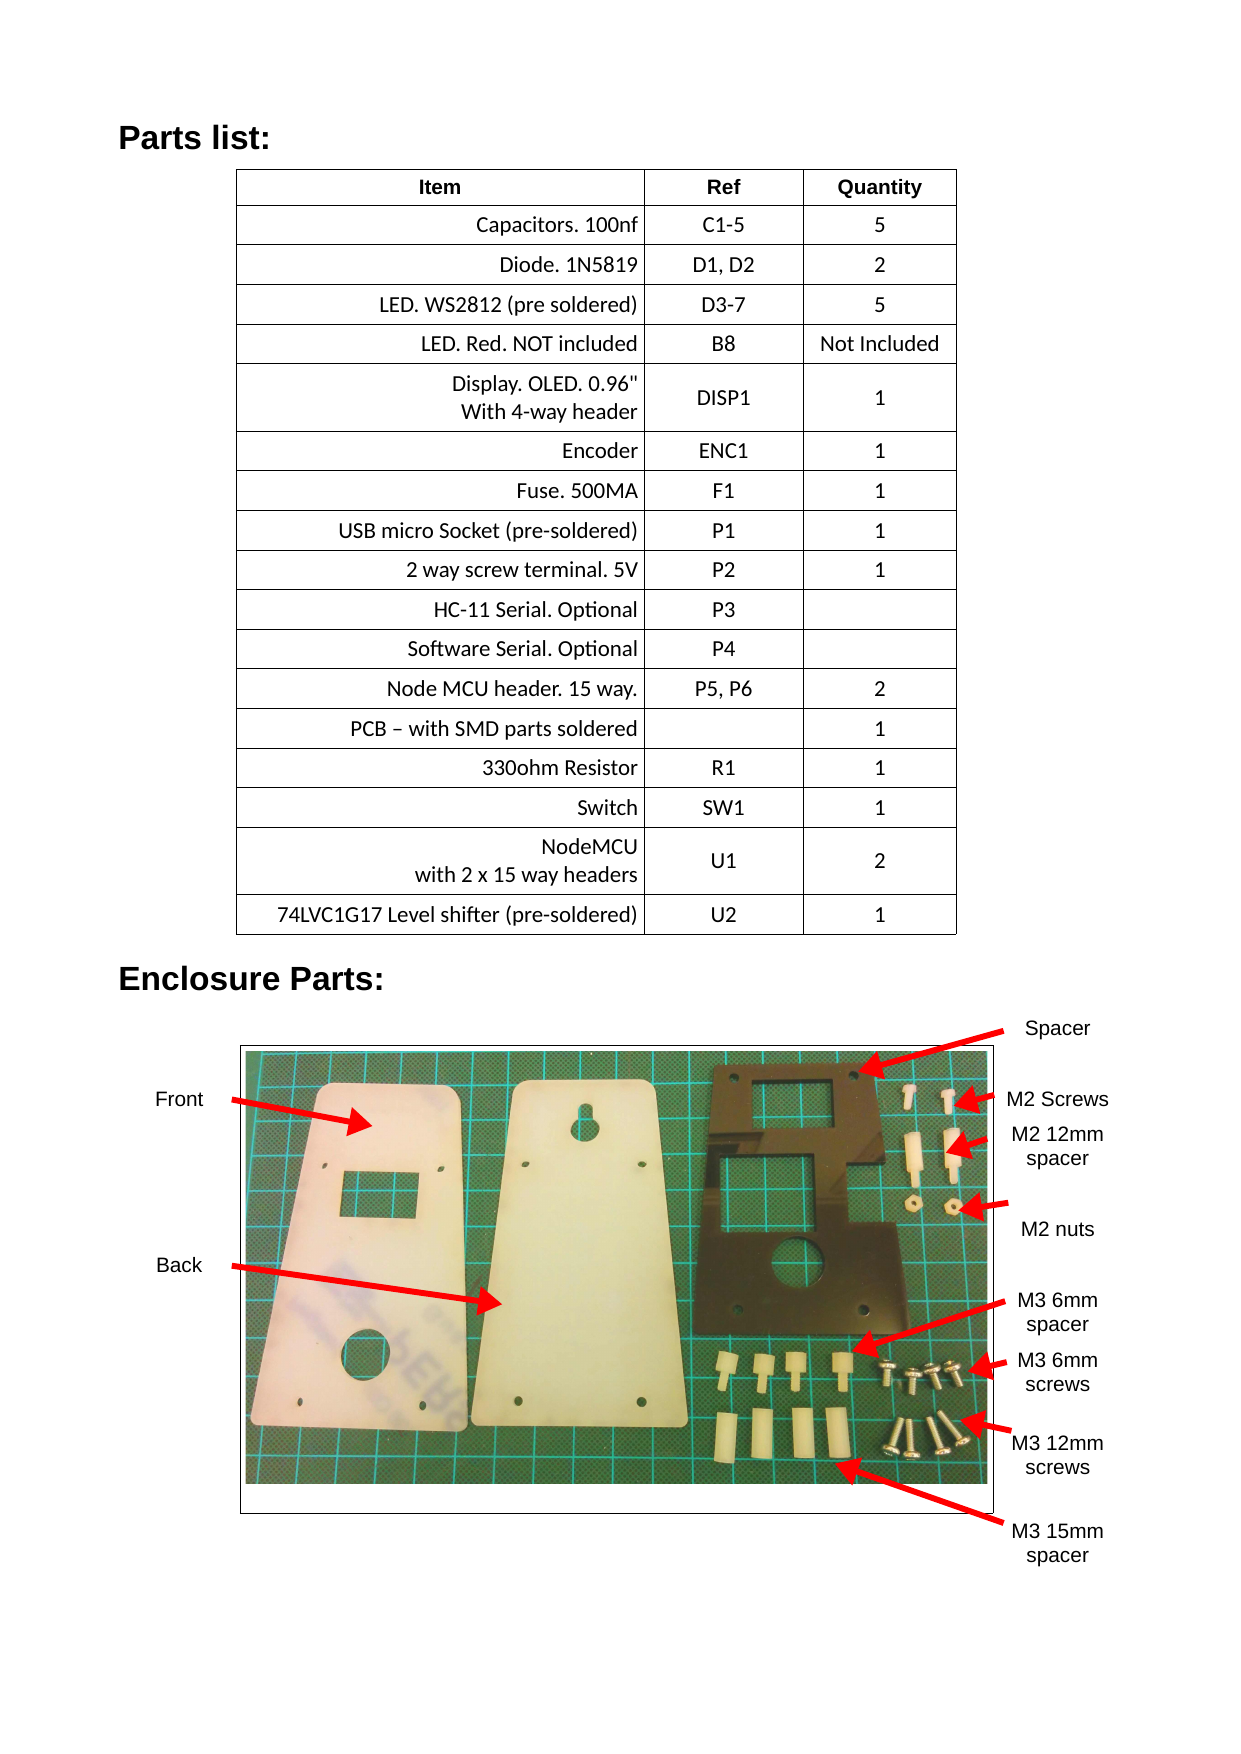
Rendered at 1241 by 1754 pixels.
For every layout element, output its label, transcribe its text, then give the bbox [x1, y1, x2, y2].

table_cell [905, 1430, 993, 1513]
table_cell [804, 590, 956, 629]
table_header [240, 1010, 993, 1045]
table_cell Front [118, 1081, 240, 1116]
table_cell ENC1 [645, 432, 803, 470]
table_cell [118, 1045, 240, 1081]
table_cell B8 [645, 325, 803, 363]
table_cell M2 12mm spacer [994, 1116, 1122, 1176]
table_cell M2 nuts [994, 1211, 1122, 1247]
table_cell [994, 1045, 1122, 1081]
table_cell [118, 1378, 240, 1425]
table_cell P5, P6 [645, 669, 803, 708]
table_cell [988, 1309, 993, 1362]
table_cell LED. WS2812 (pre soldered) [237, 285, 644, 323]
table_cell NodeMCU with 2 x 15 way headers [237, 828, 644, 894]
table_cell 2 [804, 828, 956, 894]
table_cell [241, 1046, 934, 1098]
table_cell P2 [645, 551, 803, 589]
table_cell 1 [804, 709, 956, 747]
table_cell U2 [645, 895, 803, 934]
table_cell [118, 1342, 240, 1377]
table_cell [804, 630, 956, 668]
table_cell [947, 1046, 993, 1093]
table_cell [118, 1425, 240, 1513]
table_cell M3 6mm screws [994, 1342, 1122, 1425]
table_cell P3 [645, 590, 803, 629]
table_cell M3 15mm spacer [993, 1513, 1122, 1572]
table_cell [118, 1211, 240, 1247]
table_cell Diode. 1N5819 [237, 245, 644, 284]
table_header Item [237, 170, 644, 205]
table_cell [988, 1379, 993, 1423]
table_cell D3-7 [645, 285, 803, 323]
table_cell 1 [804, 788, 956, 827]
table_cell Display. OLED. 0.96" With 4-way header [237, 364, 644, 431]
table_cell 5 [804, 206, 956, 244]
table_cell [118, 1283, 240, 1342]
picture [245, 1051, 988, 1484]
table_cell 1 [804, 511, 956, 549]
table_cell [994, 1176, 1122, 1211]
picture [854, 1475, 880, 1484]
table_cell Software Serial. Optional [237, 630, 644, 668]
table_header Quantity [804, 170, 956, 205]
table_cell 74LVC1G17 Level shifter (pre-soldered) [237, 895, 644, 934]
table_cell PCB – with SMD parts soldered [237, 709, 644, 747]
table_header [118, 1010, 240, 1045]
table_cell 330ohm Resistor [237, 749, 644, 787]
table_cell 2 [804, 669, 956, 708]
table_header Ref [645, 170, 803, 205]
table_cell 1 [804, 749, 956, 787]
table_cell 5 [804, 285, 956, 323]
table_cell P1 [645, 511, 803, 549]
table_cell [988, 1099, 993, 1202]
table_cell C1-5 [645, 206, 803, 244]
table_cell U1 [645, 828, 803, 894]
table_cell 2 [804, 245, 956, 284]
table_cell P4 [645, 630, 803, 668]
table_cell 2 way screw terminal. 5V [237, 551, 644, 589]
table_cell Encoder [237, 432, 644, 470]
table_cell 1 [804, 551, 956, 589]
table_cell [241, 1271, 963, 1513]
table_cell M2 Screws [994, 1081, 1122, 1116]
table_cell Capacitors. 100nf [237, 206, 644, 244]
table_cell M3 6mm spacer [994, 1283, 1122, 1342]
table_cell [994, 1247, 1122, 1282]
table_cell [988, 1209, 993, 1303]
table_cell F1 [645, 471, 803, 510]
table_cell [645, 709, 803, 747]
table_header Spacer [993, 1010, 1122, 1045]
table_cell [240, 1514, 993, 1572]
table_cell LED. Red. NOT included [237, 325, 644, 363]
table_cell 1 [804, 895, 956, 934]
table_cell SW1 [645, 788, 803, 827]
table_cell R1 [645, 749, 803, 787]
table_cell [118, 1513, 240, 1572]
table_cell Node MCU header. 15 way. [237, 669, 644, 708]
table_cell M3 12mm screws [994, 1425, 1122, 1513]
table_cell D1, D2 [645, 245, 803, 284]
table_cell [118, 1176, 240, 1211]
table_cell 1 [804, 364, 956, 431]
table_cell Back [118, 1247, 240, 1282]
table_cell [118, 1116, 240, 1176]
subtitle Enclosure Parts: [118, 959, 1122, 997]
table_cell 1 [804, 471, 956, 510]
picture [878, 1051, 916, 1061]
subtitle Parts list: [118, 118, 1122, 157]
table_cell HC-11 Serial. Optional [237, 590, 644, 629]
table_cell USB micro Socket (pre-soldered) [237, 511, 644, 549]
table_cell [241, 1105, 245, 1264]
table_header [968, 1038, 993, 1045]
table_cell Switch [237, 788, 644, 827]
table_cell 1 [804, 432, 956, 470]
table_cell DISP1 [645, 364, 803, 431]
table_cell Not Included [804, 325, 956, 363]
table_cell Fuse. 500MA [237, 471, 644, 510]
